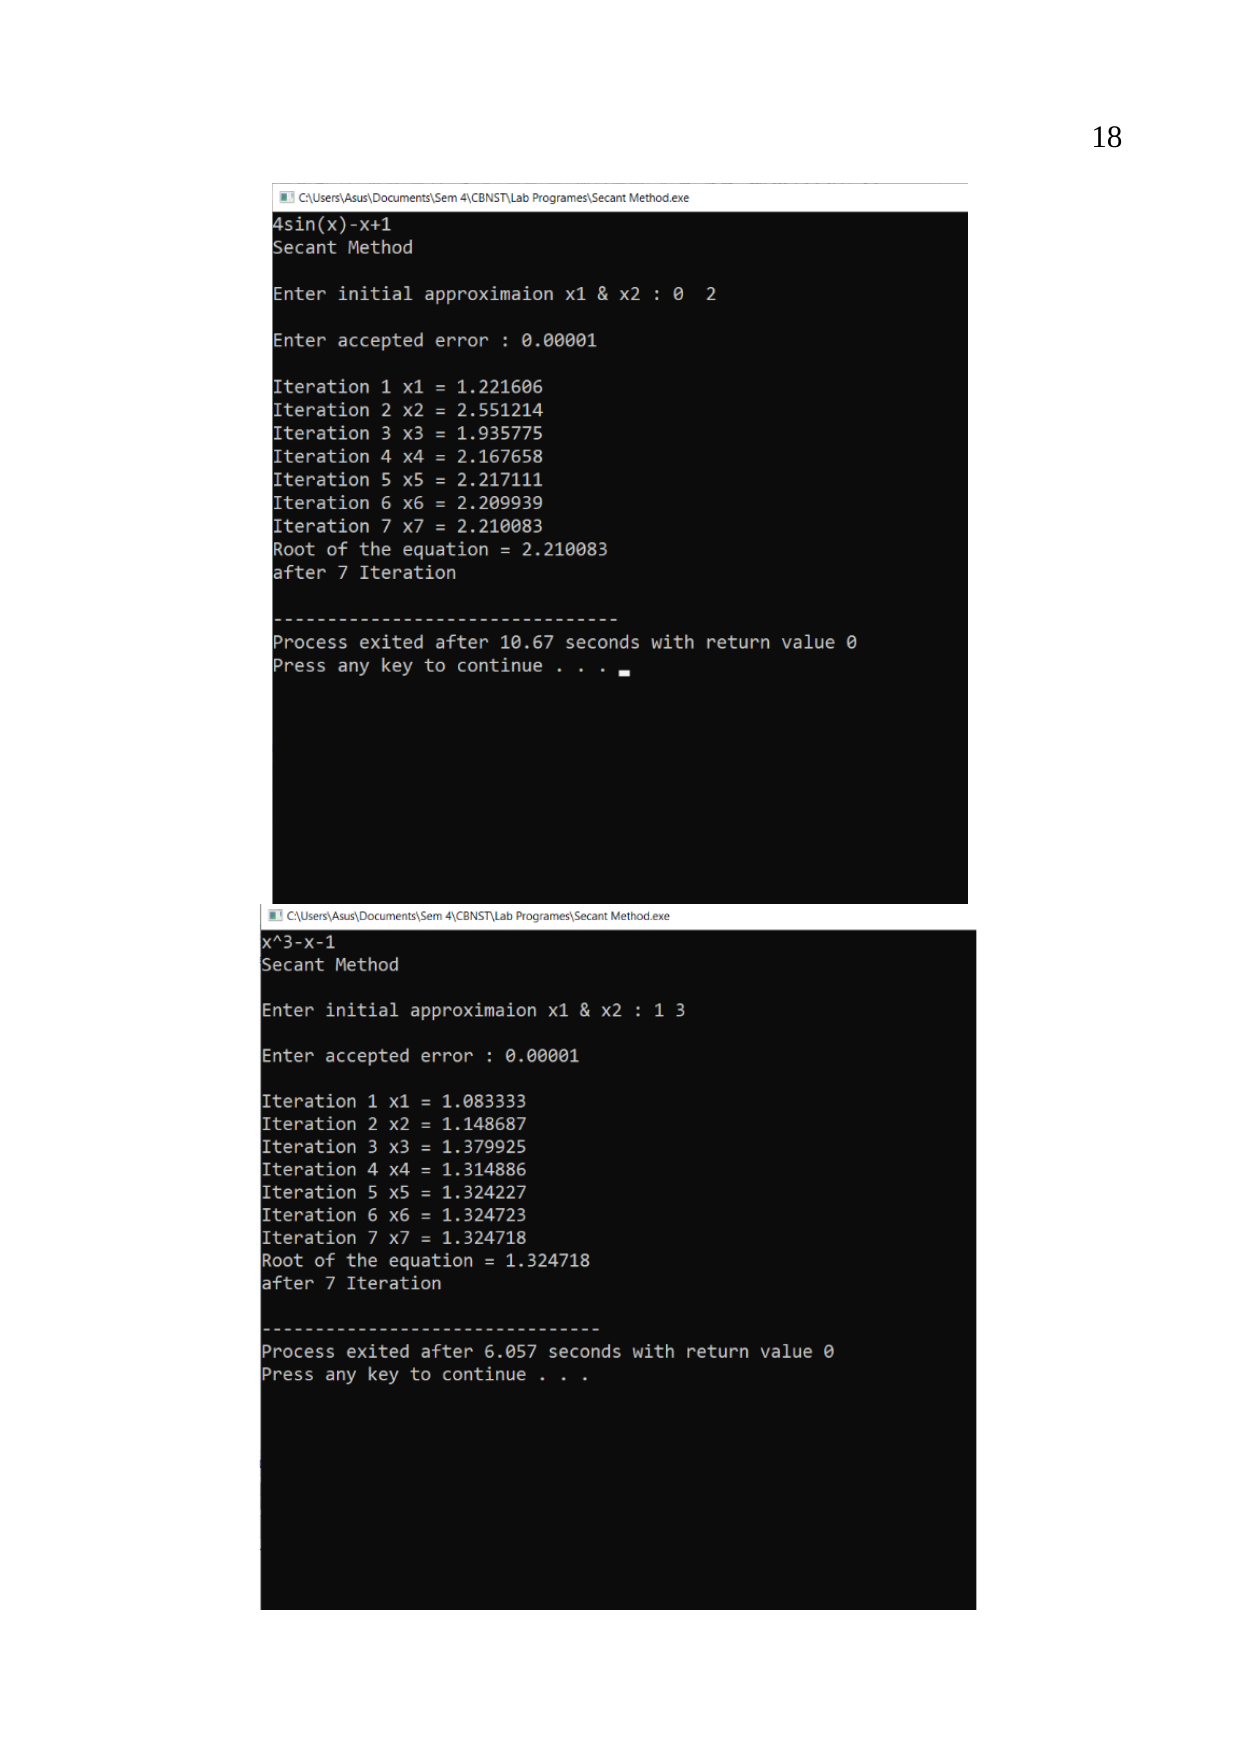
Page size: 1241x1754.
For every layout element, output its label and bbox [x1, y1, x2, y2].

picture [259, 183, 977, 1610]
